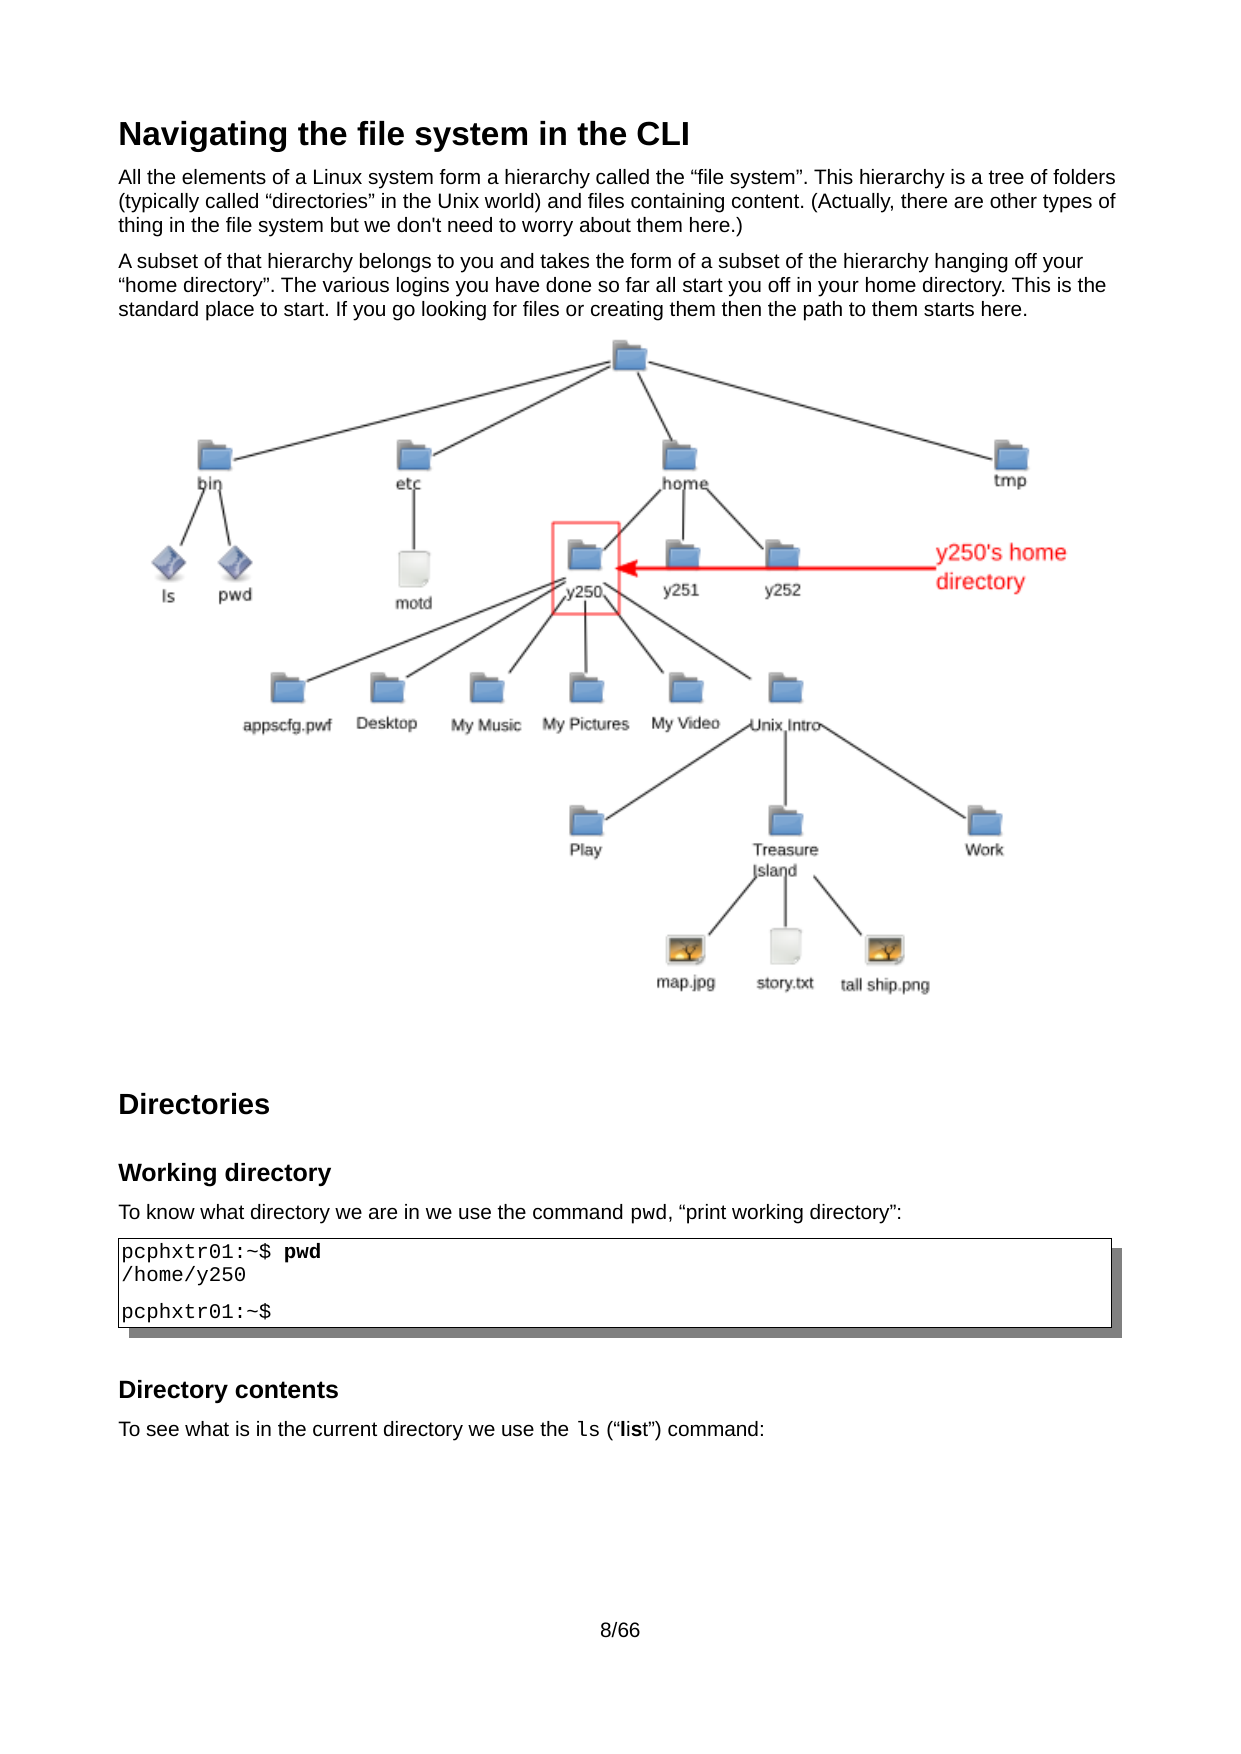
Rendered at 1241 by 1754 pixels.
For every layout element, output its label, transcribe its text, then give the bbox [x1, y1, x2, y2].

text A subset of that hierarchy belongs to you and takes the form of a subset of the hierarchy hanging off your “home directory”. The various logins you have done so far all start you off in your home directory. This is the standard place to start. If you go looking for files or creating them then the path to them starts here. [118, 249, 1122, 1050]
subtitle Working directory [118, 1158, 1122, 1187]
picture [130, 332, 1134, 1038]
subtitle Directory contents [118, 1375, 1122, 1404]
text To know what directory we are in we use the command pwd, “print working directory”: [118, 1199, 1122, 1225]
text All the elements of a Linux system form a hierarchy called the “file system”. This hierarchy is a tree of folders (typically called “directories” in the Unix world) and files containing content. (Actually, there are other types of thing in the file system but we don't need to worry about them here.) [118, 164, 1122, 236]
text To see what is in the current directory we use the ls (“list”) command: [118, 1417, 1122, 1442]
subtitle Directories [118, 1087, 1122, 1121]
subtitle Navigating the file system in the CLI [118, 113, 1122, 152]
text pcphxtr01:~$ [119, 1298, 1111, 1327]
text pcphxtr01:~$ pwd /home/y250 [119, 1239, 1111, 1288]
